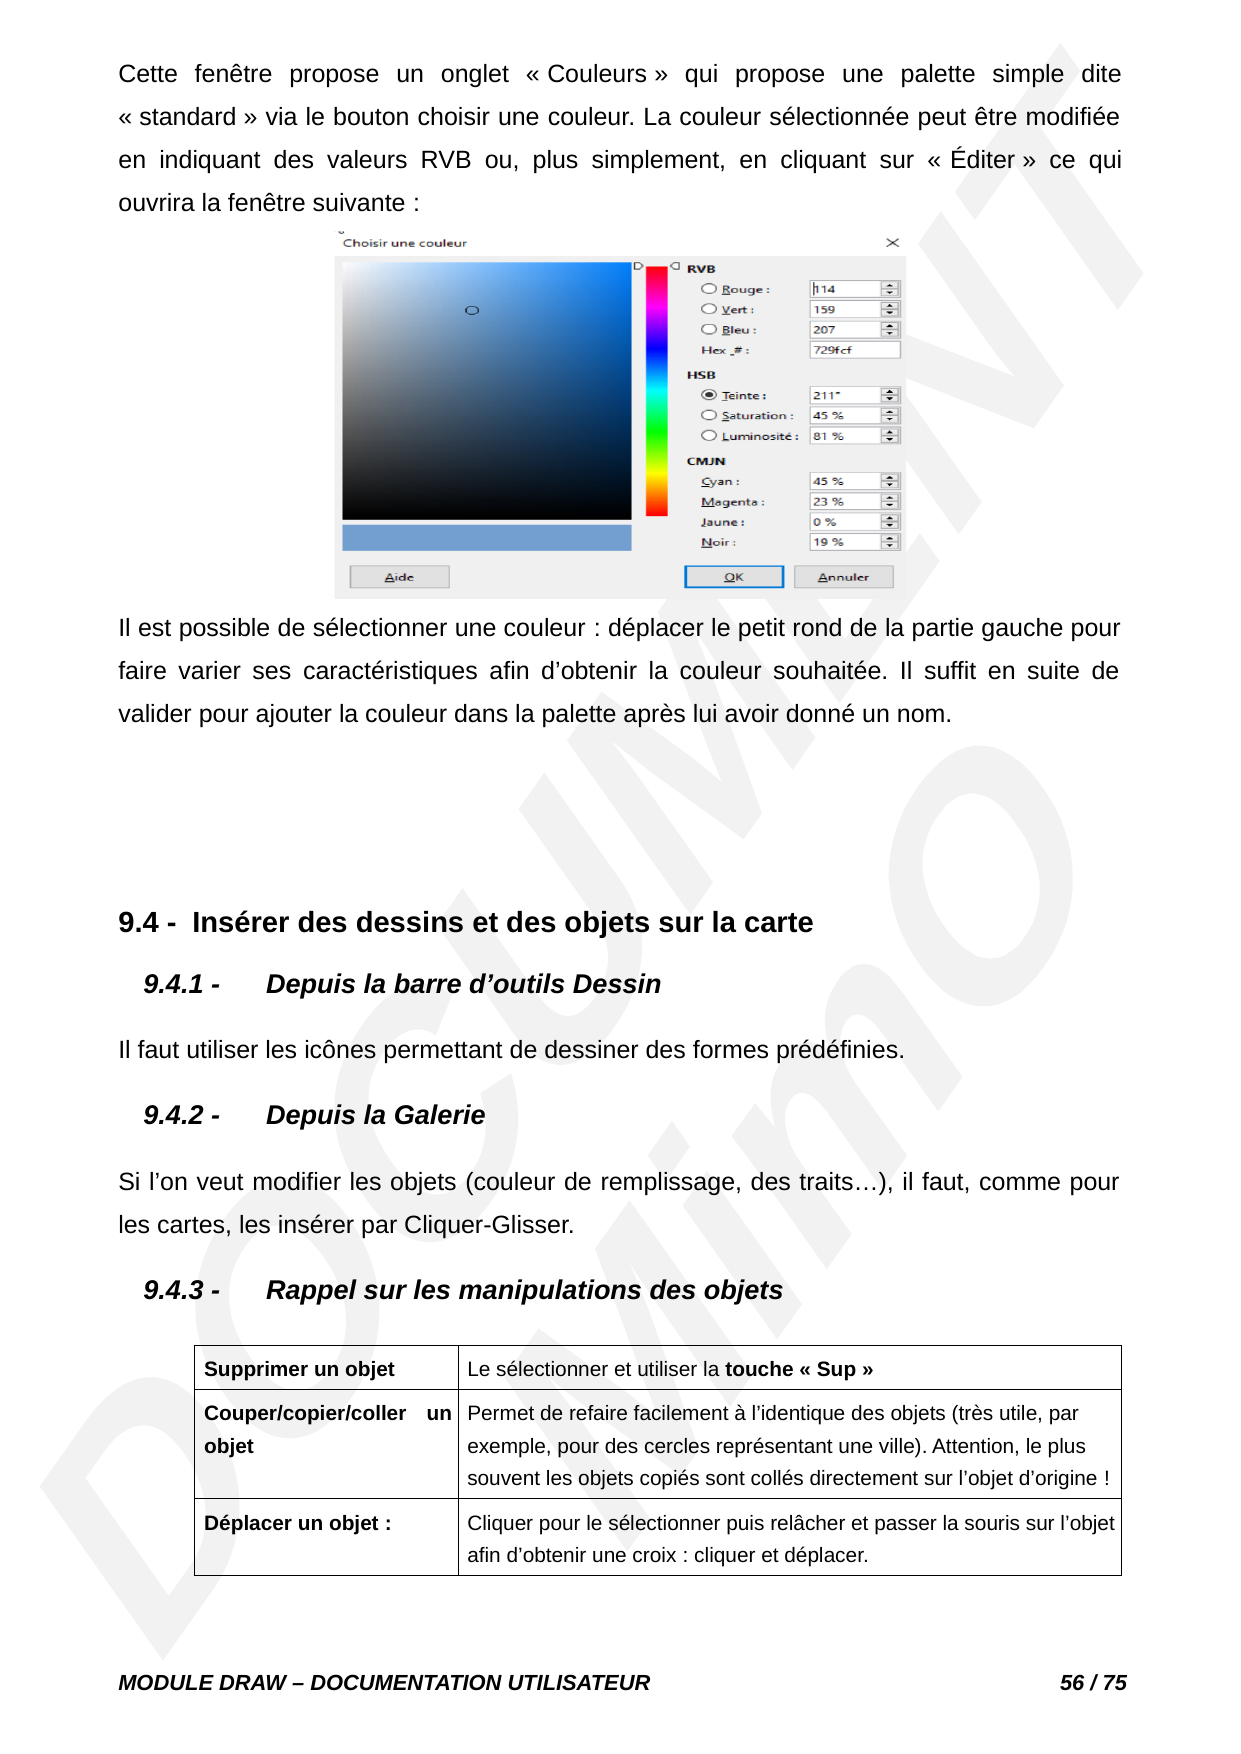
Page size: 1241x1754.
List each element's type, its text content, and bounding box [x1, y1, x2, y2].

table_header Le sélectionner et utiliser la touche « Sup » [459, 1346, 1121, 1389]
table_header Supprimer un objet [195, 1346, 458, 1389]
table_cell Couper/copier/coller un objet [195, 1390, 458, 1498]
subtitle Depuis la Galerie [143, 1099, 1122, 1131]
table_cell Cliquer pour le sélectionner puis relâcher et passer la souris sur l’objet afin d’obtenir une croix : cliquer et déplacer. [459, 1499, 1121, 1575]
picture [334, 231, 907, 599]
text Il faut utiliser les icônes permettant de dessiner des formes prédéfinies. [118, 1035, 1122, 1064]
text Il est possible de sélectionner une couleur : déplacer le petit rond de la partie gauche pour faire varier ses caractéristiques afin d’obtenir la couleur souhaitée. Il suffit en suite de valider pour ajouter la couleur dans la palette après lui avoir donné un nom. [118, 255, 1122, 728]
table_cell Déplacer un objet : [195, 1499, 458, 1575]
text Cette fenêtre propose un onglet « Couleurs » qui propose une palette simple dite « standard » via le bouton choisir une couleur. La couleur sélectionnée peut être modifiée en indiquant des valeurs RVB ou, plus simplement, en cliquant sur « Éditer » ce qui ouvrira la fenêtre suivante : [118, 59, 1122, 217]
subtitle Depuis la barre d’outils Dessin [143, 968, 1122, 999]
subtitle Rappel sur les manipulations des objets [143, 1274, 1122, 1305]
table_cell Permet de refaire facilement à l’identique des objets (très utile, par exemple, pour des cercles représentant une ville). Attention, le plus souvent les objets copiés sont collés directement sur l’objet d’origine ! [459, 1390, 1121, 1498]
subtitle Insérer des dessins et des objets sur la carte [118, 905, 1122, 939]
text Si l’on veut modifier les objets (couleur de remplissage, des traits…), il faut, comme pour les cartes, les insérer par Cliquer-Glisser. [118, 1167, 1122, 1239]
